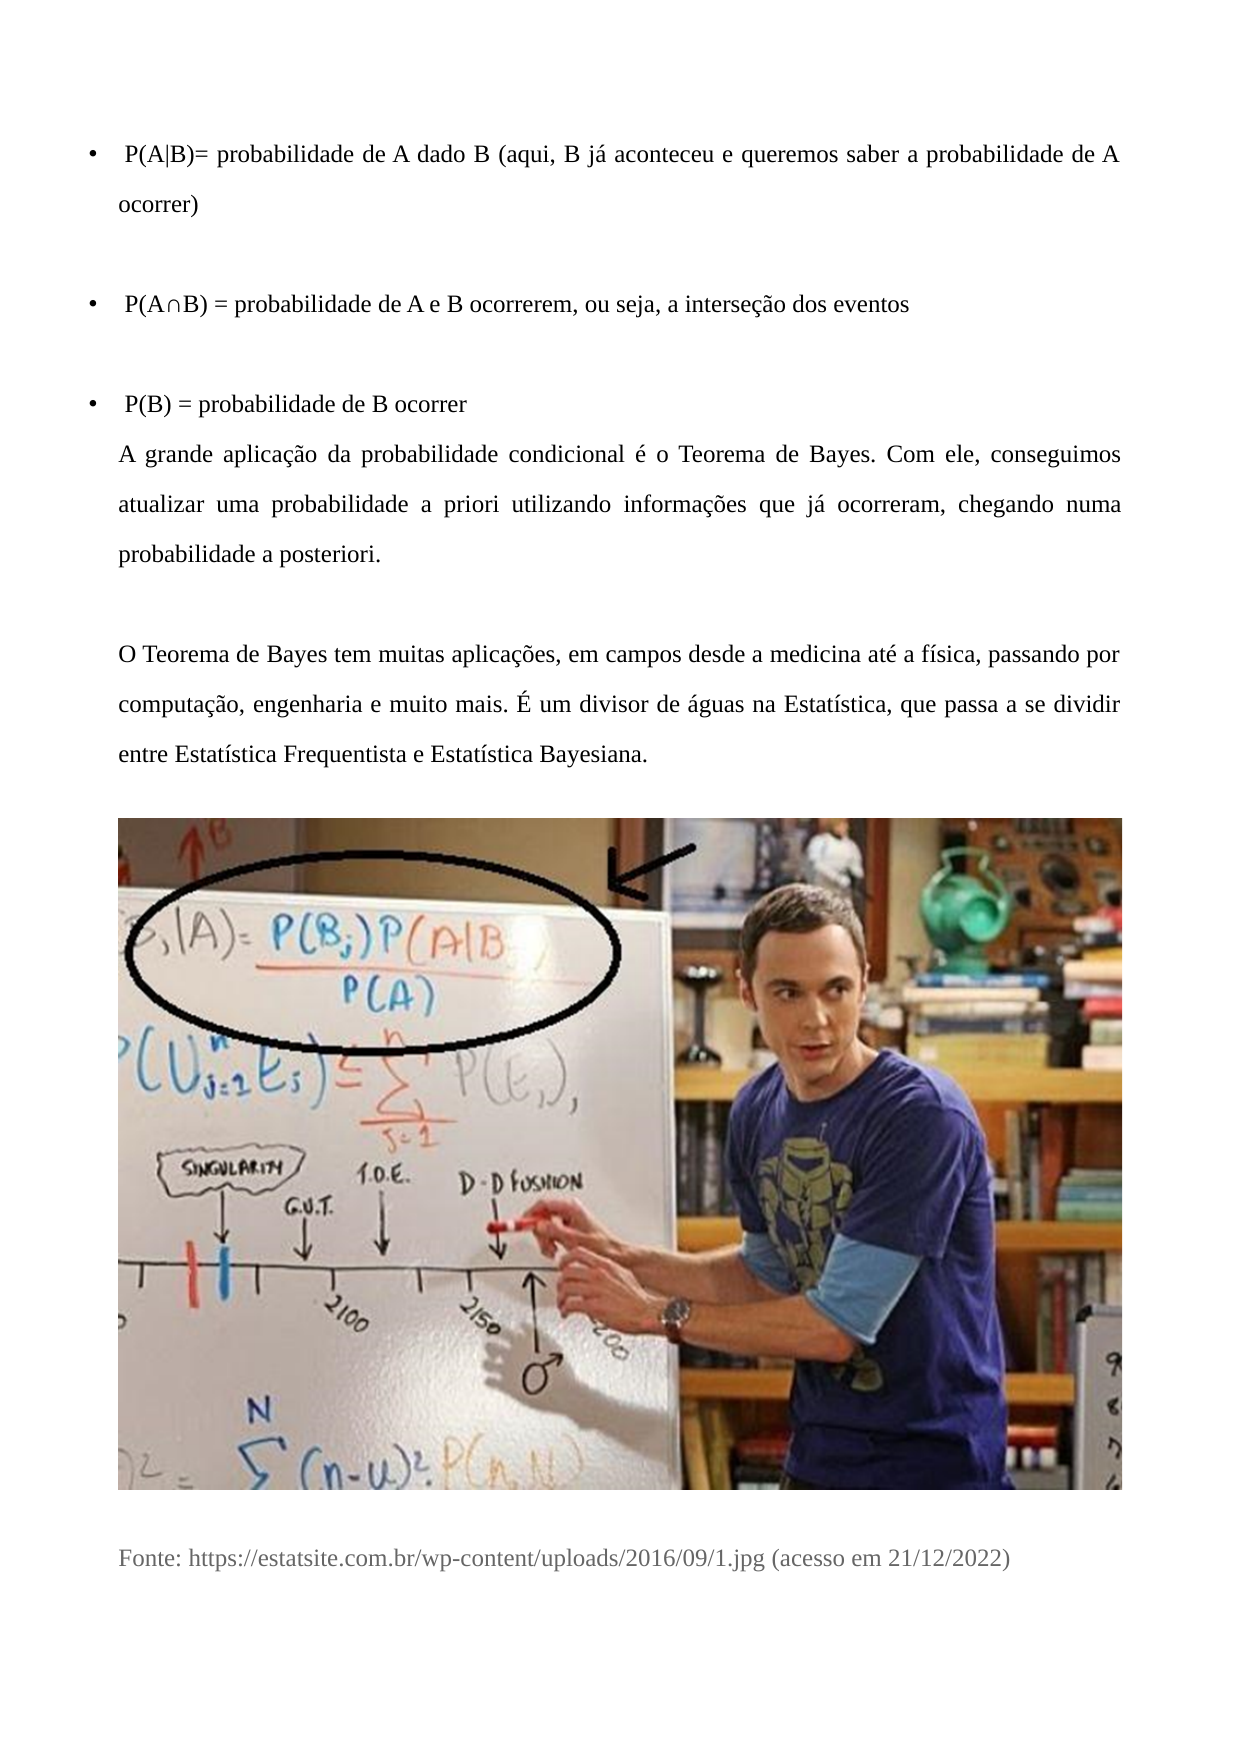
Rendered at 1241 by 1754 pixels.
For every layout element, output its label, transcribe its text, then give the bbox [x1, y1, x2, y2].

list P(A|B)= probabilidade de A dado B (aqui, B já aconteceu e queremos saber a probabilidade de A ocorrer) [118, 118, 1122, 218]
list P(B) = probabilidade de B ocorrer [118, 368, 1122, 418]
text Fonte: https://estatsite.com.br/wp-content/uploads/2016/09/1.jpg (acesso em 21/12/2022) [118, 1541, 1122, 1572]
text A grande aplicação da probabilidade condicional é o Teorema de Bayes. Com ele, conseguimos atualizar uma probabilidade a priori utilizando informações que já ocorreram, chegando numa probabilidade a posteriori. [118, 418, 1122, 568]
text O Teorema de Bayes tem muitas aplicações, em campos desde a medicina até a física, passando por computação, engenharia e muito mais. É um divisor de águas na Estatística, que passa a se dividir entre Estatística Frequentista e Estatística Bayesiana. [118, 618, 1122, 768]
list P(A∩B) = probabilidade de A e B ocorrerem, ou seja, a interseção dos eventos [118, 268, 1122, 318]
picture [118, 818, 1123, 1490]
